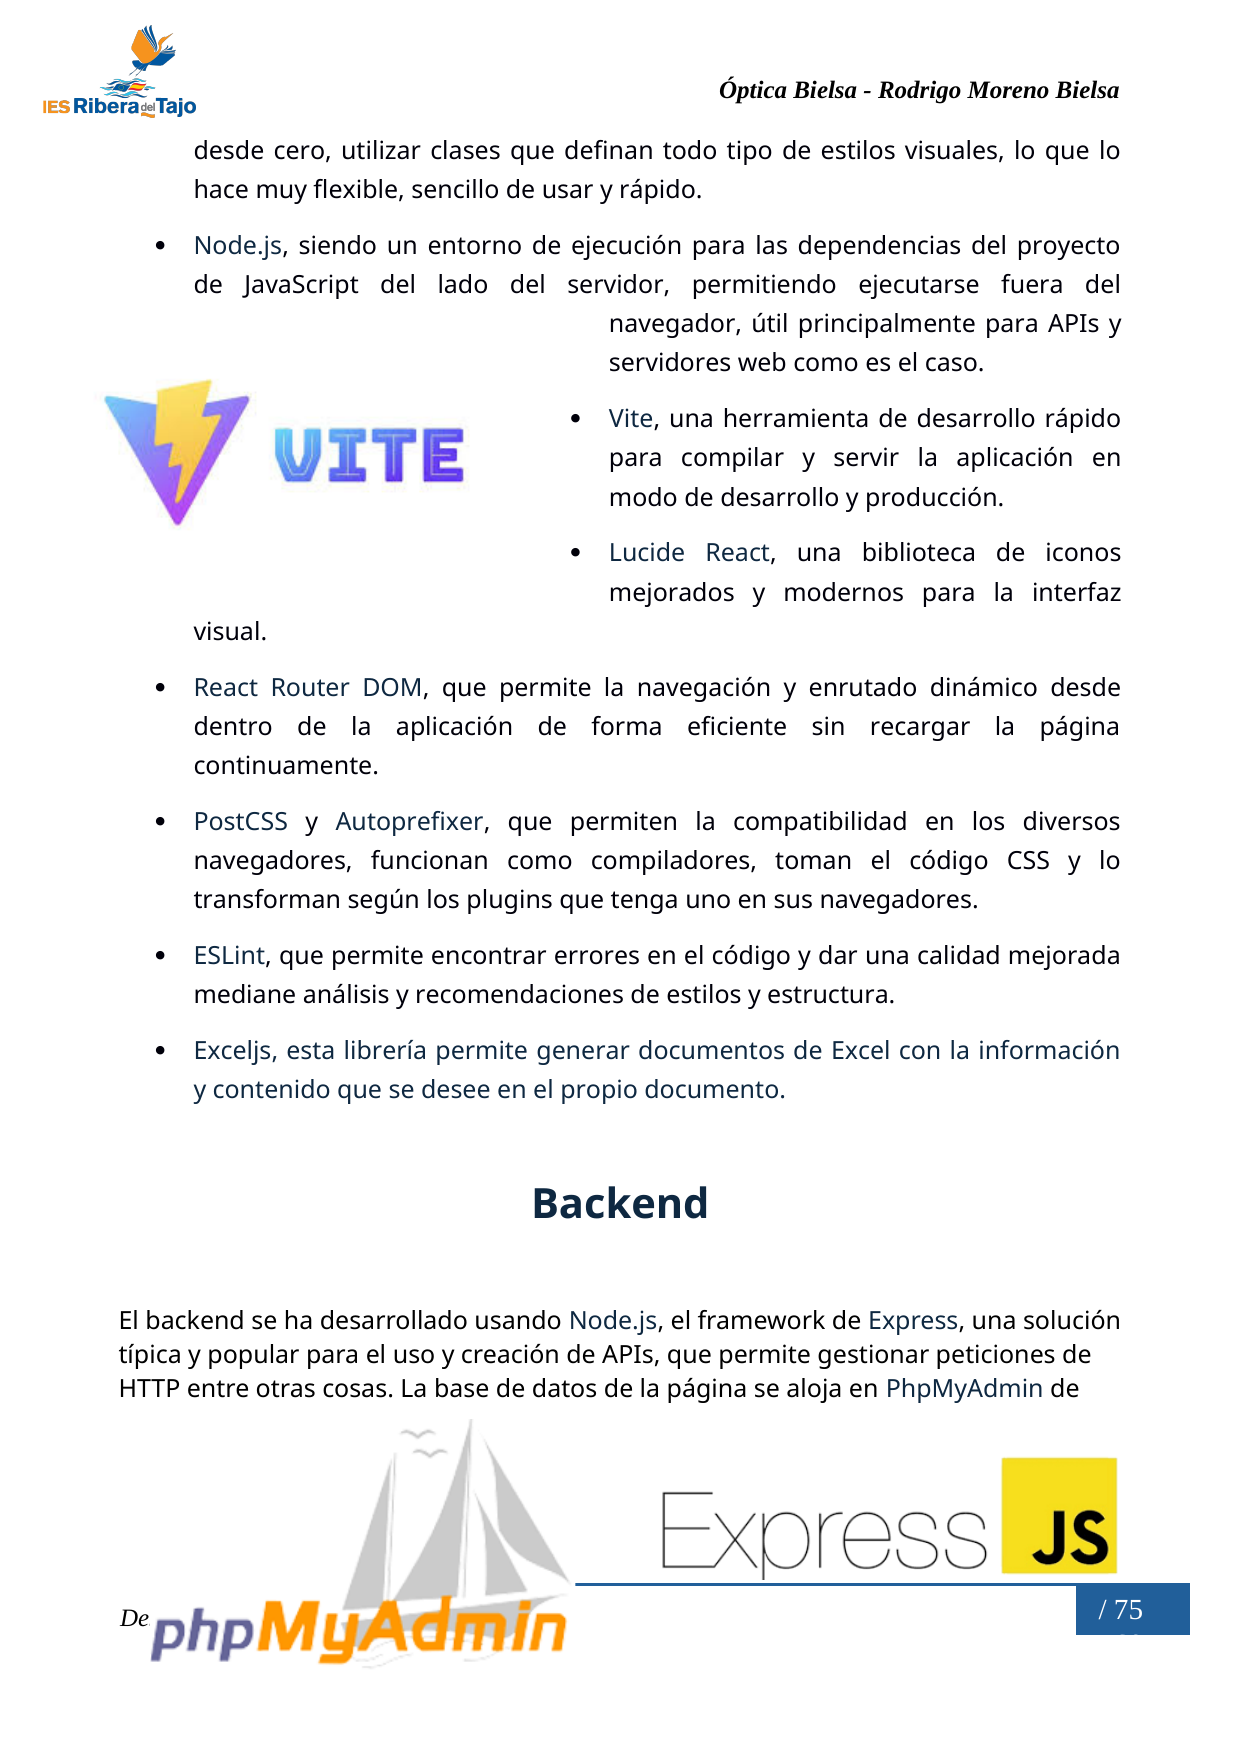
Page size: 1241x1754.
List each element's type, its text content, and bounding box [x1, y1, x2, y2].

list Node.js, siendo un entorno de ejecución para las dependencias del proyecto de JavaScript del lado del servidor, permitiendo ejecutarse fuera del navegador, útil principalmente para APIs y servidores web como es el caso. [156, 227, 1122, 379]
list Lucide React, una biblioteca de iconos mejorados y modernos para la interfaz visual. [156, 535, 1122, 647]
text El backend se ha desarrollado usando Node.js, el framework de Express, una solución típica y popular para el uso y creación de APIs, que permite gestionar peticiones de HTTP entre otras cosas. La base de datos de la página se aloja en PhpMyAdmin de [118, 1302, 1122, 1404]
list Vite, una herramienta de desarrollo rápido para compilar y servir la aplicación en modo de desarrollo y producción. [534, 401, 1122, 513]
list Exceljs, esta librería permite generar documentos de Excel con la información y contenido que se desee en el propio documento. [156, 1032, 1122, 1106]
list ESLint, que permite encontrar errores en el código y dar una calidad mejorada mediane análisis y recomendaciones de estilos y estructura. [156, 937, 1122, 1011]
text Backend [118, 1174, 1122, 1231]
list desde cero, utilizar clases que definan todo tipo de estilos visuales, lo que lo hace muy flexible, sencillo de usar y rápido. [156, 132, 1122, 206]
list React Router DOM, que permite la navegación y enrutado dinámico desde dentro de la aplicación de forma eficiente sin recargar la página continuamente. [156, 669, 1122, 782]
list PostCSS y Autoprefixer, que permiten la compatibilidad en los diversos navegadores, funcionan como compiladores, toman el código CSS y lo transforman según los plugins que tenga uno en sus navegadores. [156, 803, 1122, 916]
